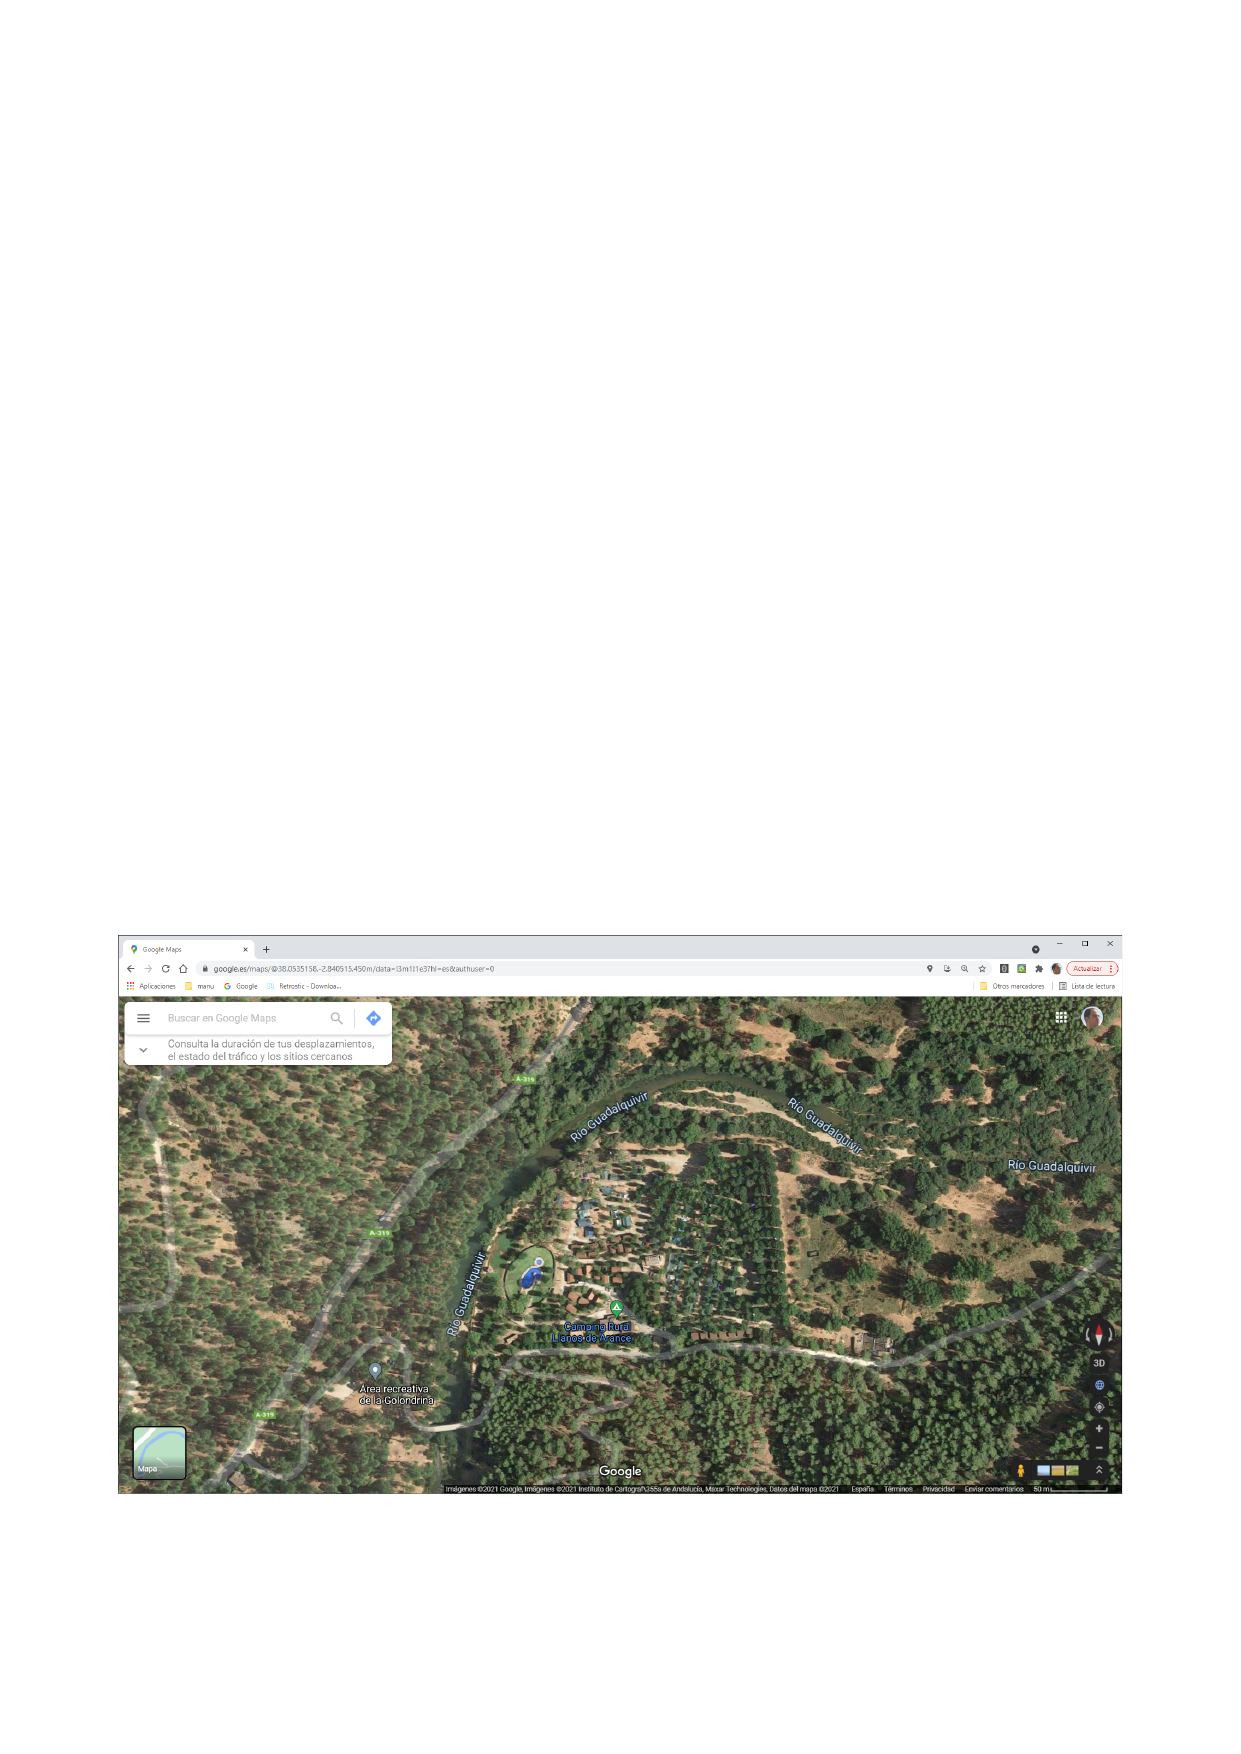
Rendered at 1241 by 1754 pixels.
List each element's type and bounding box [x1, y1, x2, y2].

picture [118, 935, 1123, 1494]
